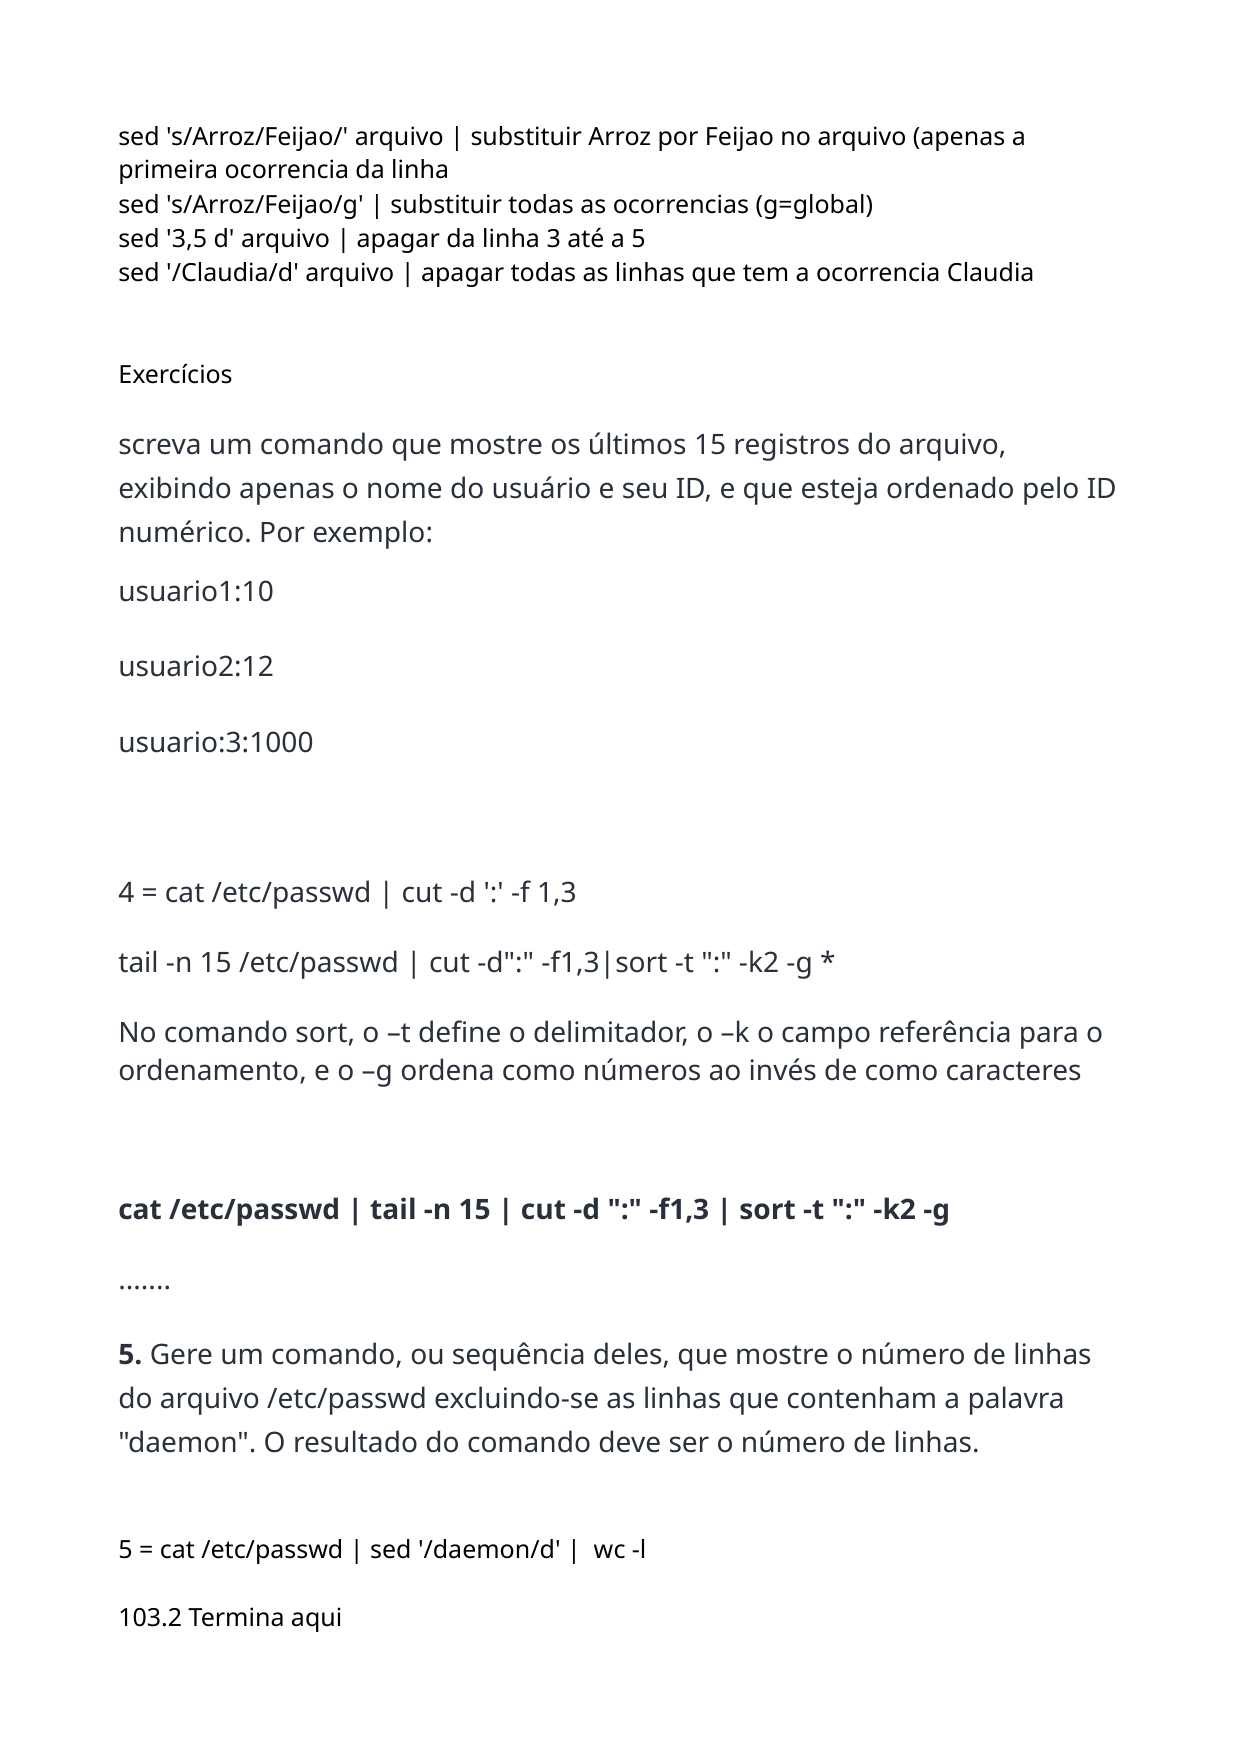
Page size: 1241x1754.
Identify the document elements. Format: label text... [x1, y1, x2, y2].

text ....... [118, 1259, 1122, 1297]
text usuario:3:1000 [118, 722, 1122, 760]
text 103.2 Termina aqui [118, 1600, 1122, 1634]
text 4 = cat /etc/passwd | cut -d ':' -f 1,3 [118, 873, 1122, 911]
text sed 's/Arroz/Feijao/' arquivo | substituir Arroz por Feijao no arquivo (apenas a primeira ocorrencia da linha [118, 118, 1122, 186]
text 5 = cat /etc/passwd | sed '/daemon/d' | wc -l [118, 1532, 1122, 1566]
text sed '/Claudia/d' arquivo | apagar todas as linhas que tem a ocorrencia Claudia [118, 254, 1122, 288]
text cat /etc/passwd | tail -n 15 | cut -d ":" -f1,3 | sort -t ":" -k2 -g [118, 1189, 1122, 1228]
text screva um comando que mostre os últimos 15 registros do arquivo, exibindo apenas o nome do usuário e seu ID, e que esteja ordenado pelo ID numérico. Por exemplo: [118, 425, 1122, 551]
text Exercícios [118, 357, 1122, 391]
text sed 's/Arroz/Feijao/g' | substituir todas as ocorrencias (g=global) [118, 186, 1122, 220]
text sed '3,5 d' arquivo | apagar da linha 3 até a 5 [118, 220, 1122, 254]
text usuario1:10 [118, 571, 1122, 610]
text No comando sort, o –t define o delimitador, o –k o campo referência para o ordenamento, e o –g ordena como números ao invés de como caracteres [118, 1012, 1122, 1088]
text usuario2:12 [118, 647, 1122, 685]
text 5. Gere um comando, ou sequência deles, que mostre o número de linhas do arquivo /etc/passwd excluindo-se as linhas que contenham a palavra "daemon". O resultado do comando deve ser o número de linhas. [118, 1334, 1122, 1461]
text tail -n 15 /etc/passwd | cut -d":" -f1,3|sort -t ":" -k2 -g * [118, 942, 1122, 981]
